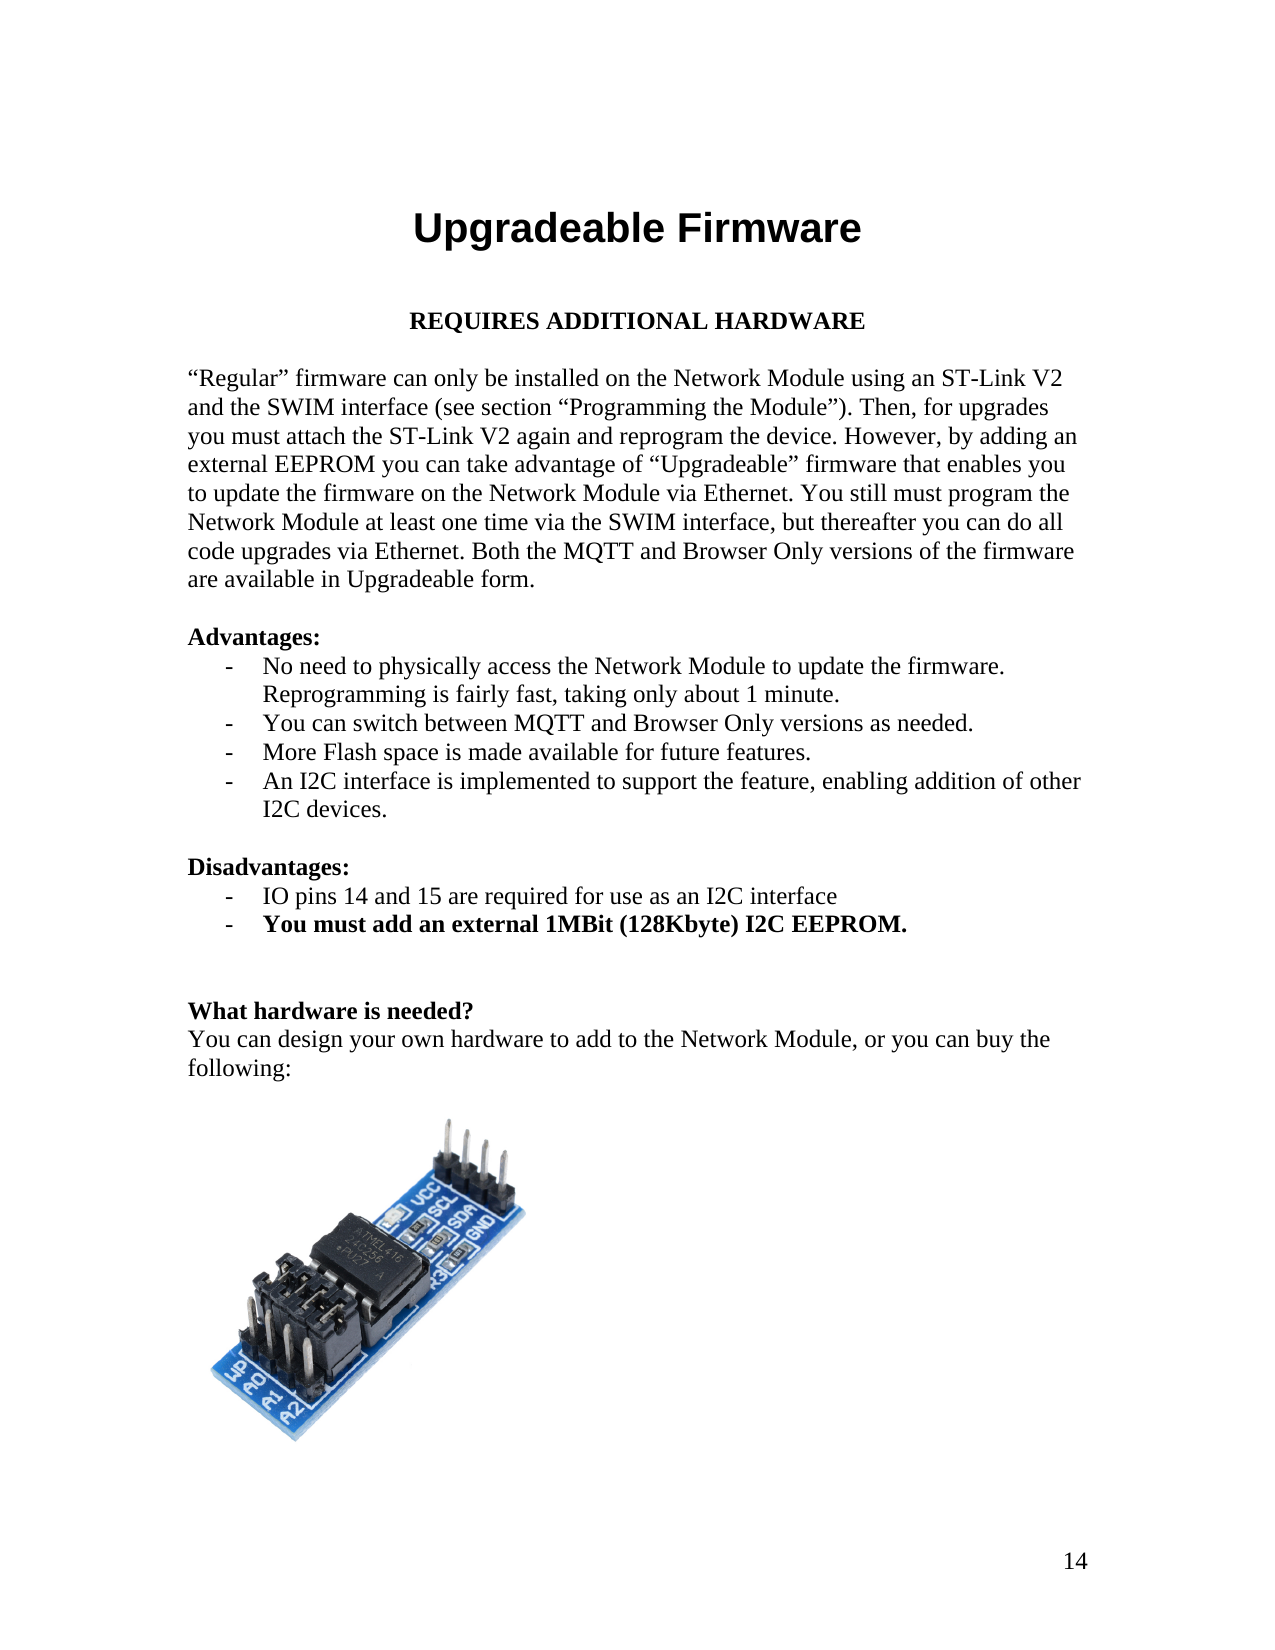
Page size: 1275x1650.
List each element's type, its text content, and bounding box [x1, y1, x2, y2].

text You can design your own hardware to add to the Network Module, or you can buy the following: [187, 1024, 1087, 1082]
text What hardware is needed? [187, 996, 1087, 1024]
list No need to physically access the Network Module to update the firmware. Reprogramming is fairly fast, taking only about 1 minute. [225, 651, 1087, 708]
list You must add an external 1MBit (128Kbyte) I2C EEPROM. [225, 909, 1087, 938]
text Disadvantages: [187, 852, 1087, 881]
list An I2C interface is implemented to support the feature, enabling addition of other I2C devices. [225, 766, 1087, 823]
text Advantages: [187, 622, 1087, 651]
text “Regular” firmware can only be installed on the Network Module using an ST-Link V2 and the SWIM interface (see section “Programming the Module”). Then, for upgrades you must attach the ST-Link V2 again and reprogram the device. However, by adding an external EEPROM you can take advantage of “Upgradeable” firmware that enables you to update the firmware on the Network Module via Ethernet. You still must program the Network Module at least one time via the SWIM interface, but thereafter you can do all code upgrades via Ethernet. Both the MQTT and Browser Only versions of the firmware are available in Upgradeable form. [187, 363, 1087, 593]
list You can switch between MQTT and Browser Only versions as needed. [225, 708, 1087, 737]
list More Flash space is made available for future features. [225, 737, 1087, 766]
picture [187, 1111, 576, 1455]
subtitle Upgradeable Firmware [187, 204, 1087, 252]
list IO pins 14 and 15 are required for use as an I2C interface [225, 881, 1087, 909]
text REQUIRES ADDITIONAL HARDWARE [187, 306, 1087, 334]
